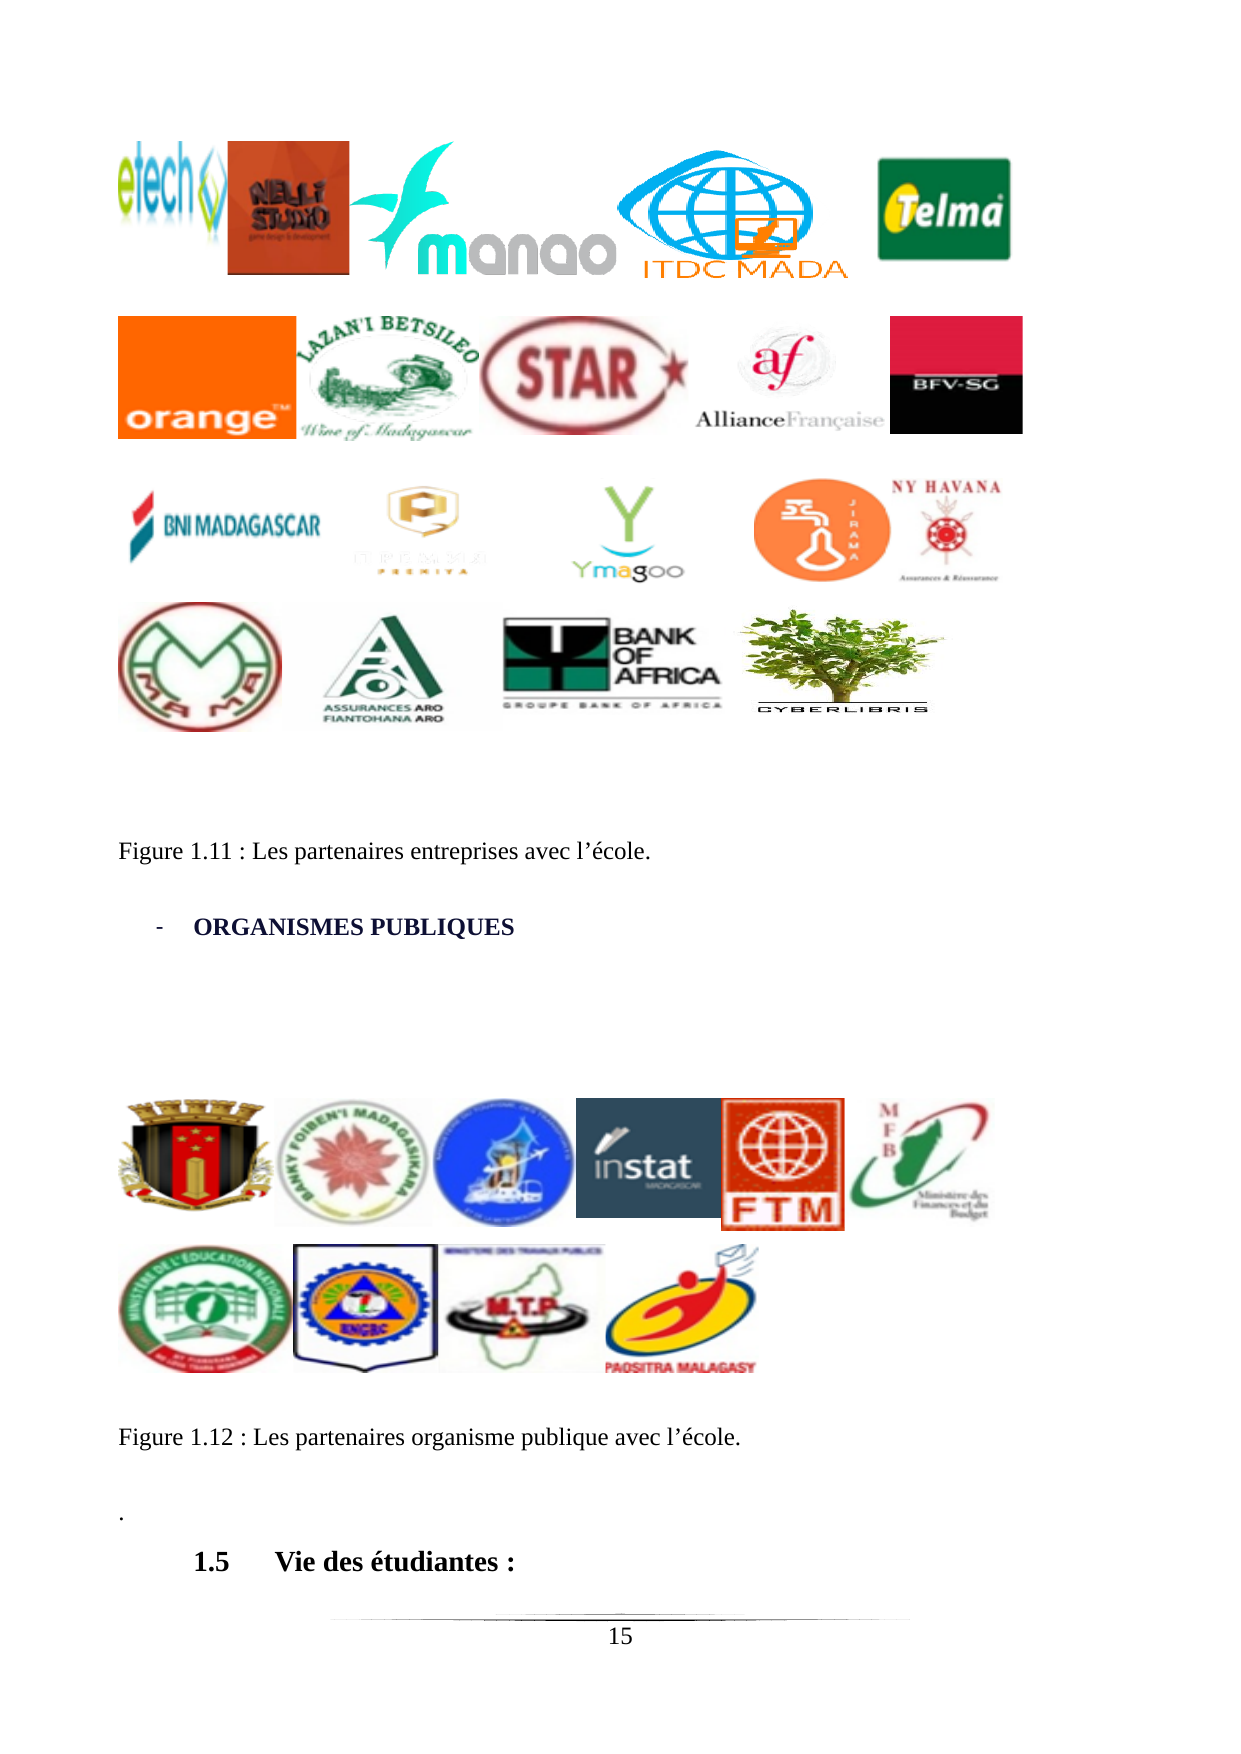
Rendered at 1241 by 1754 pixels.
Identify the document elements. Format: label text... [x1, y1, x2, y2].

picture [118, 141, 1031, 280]
picture [118, 1244, 759, 1373]
list ORGANISMES PUBLIQUES [156, 911, 1122, 942]
picture [171, 1613, 1069, 1622]
list Vie des étudiantes : [193, 1544, 1122, 1577]
picture [118, 1098, 995, 1231]
picture [118, 316, 1023, 441]
text Figure 1.11 : Les partenaires entreprises avec l’école. [118, 836, 1122, 864]
picture [118, 478, 1003, 588]
text Figure 1.12 : Les partenaires organisme publique avec l’école. [118, 1422, 1122, 1451]
picture [118, 602, 965, 732]
